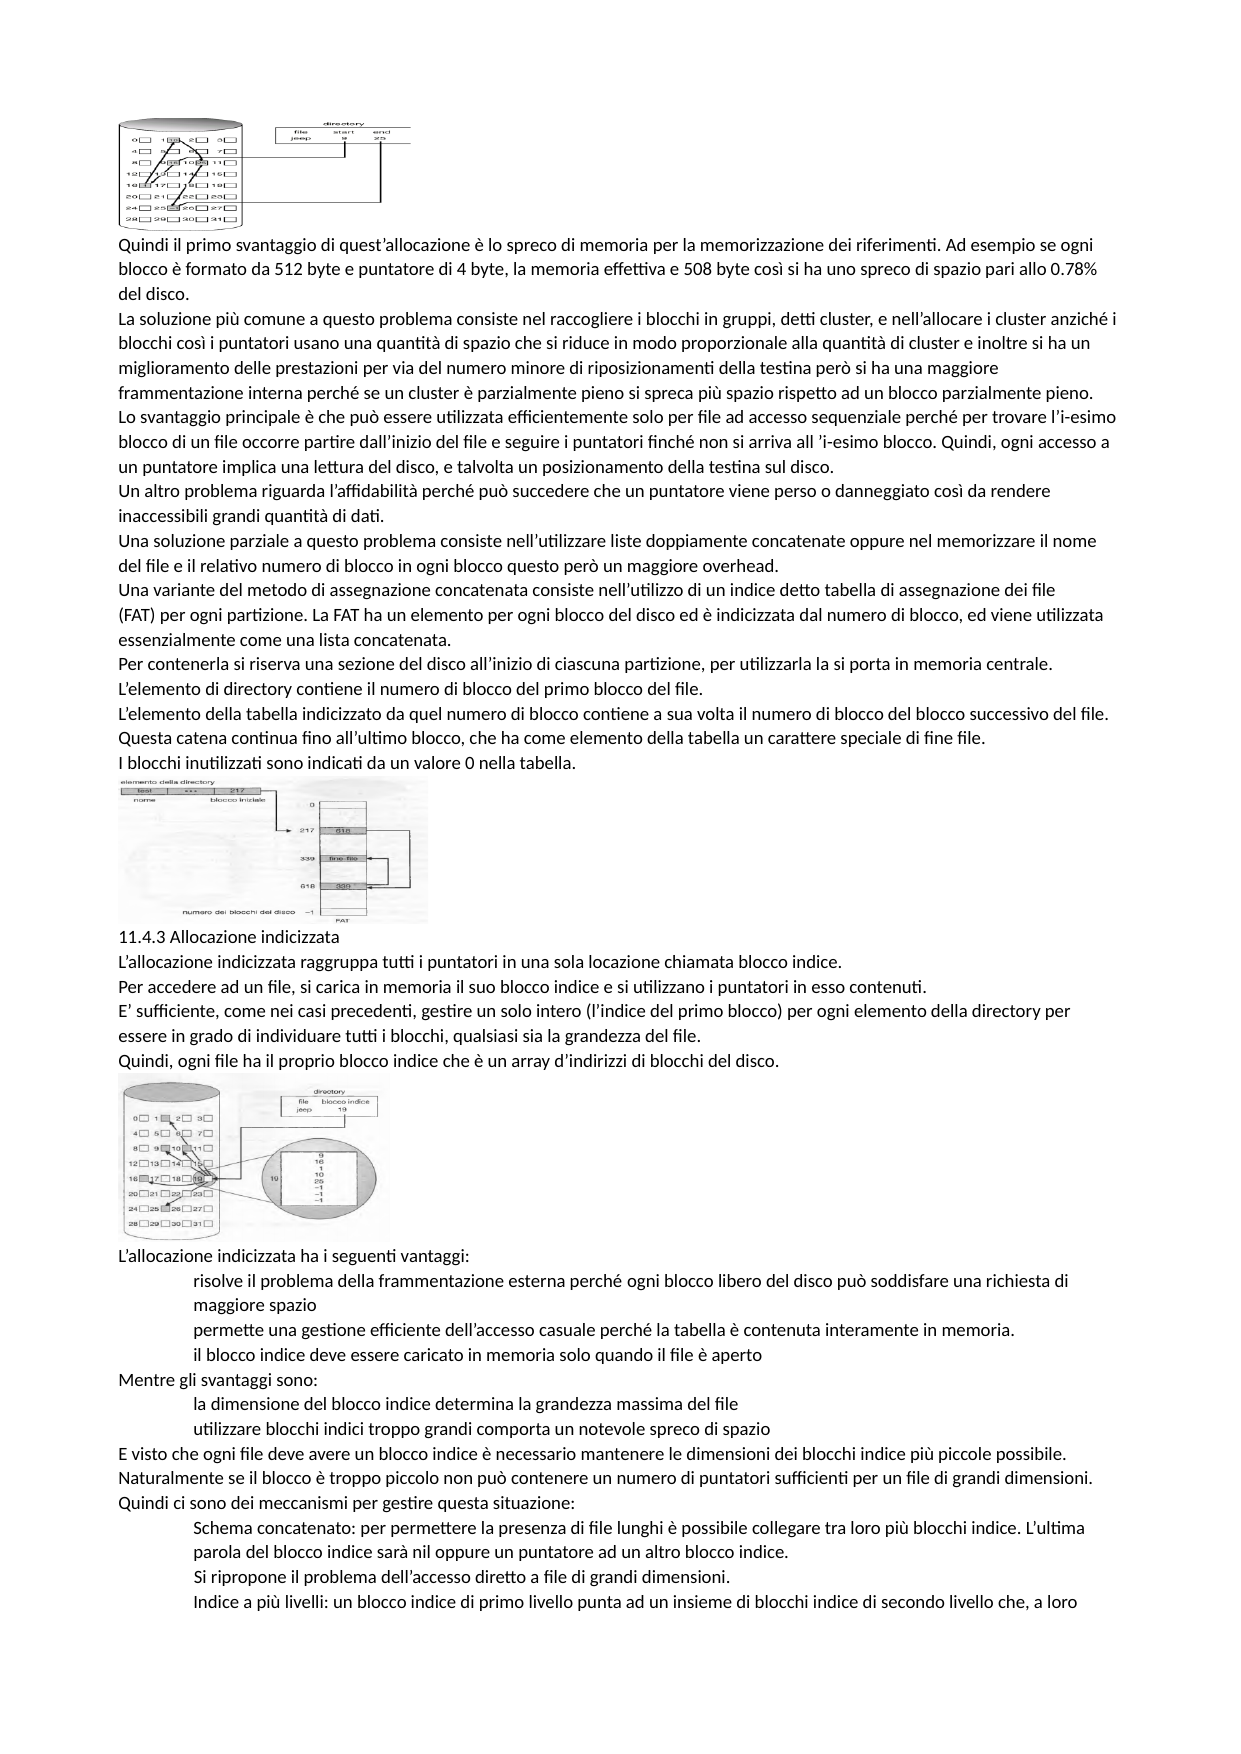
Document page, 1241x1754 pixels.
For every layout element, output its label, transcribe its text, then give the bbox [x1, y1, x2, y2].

list Schema concatenato: per permettere la presenza di file lunghi è possibile collegare tra loro più blocchi indice. L’ultima parola del blocco indice sarà nil oppure un puntatore ad un altro blocco indice. [193, 1516, 1122, 1563]
text Quindi il primo svantaggio di quest’allocazione è lo spreco di memoria per la memorizzazione dei riferimenti. Ad esempio se ogni blocco è formato da 512 byte e puntatore di 4 byte, la memoria effettiva e 508 byte così si ha uno spreco di spazio pari allo 0.78% del disco. [118, 233, 1122, 305]
text Una soluzione parziale a questo problema consiste nell’utilizzare liste doppiamente concatenate oppure nel memorizzare il nome del file e il relativo numero di blocco in ogni blocco questo però un maggiore overhead. [118, 529, 1122, 577]
list Indice a più livelli: un blocco indice di primo livello punta ad un insieme di blocchi indice di secondo livello che, a loro [193, 1590, 1122, 1613]
text Questa catena continua fino all’ultimo blocco, che ha come elemento della tabella un carattere speciale di fine file. [118, 727, 1122, 749]
text Una variante del metodo di assegnazione concatenata consiste nell’utilizzo di un indice detto tabella di assegnazione dei file [118, 578, 1122, 601]
picture [118, 118, 411, 231]
text E’ sufficiente, come nei casi precedenti, gestire un solo intero (l’indice del primo blocco) per ogni elemento della directory per essere in grado di individuare tutti i blocchi, qualsiasi sia la grandezza del file. [118, 1000, 1122, 1047]
text L’elemento di directory contiene il numero di blocco del primo blocco del file. [118, 677, 1122, 700]
list utilizzare blocchi indici troppo grandi comporta un notevole spreco di spazio [193, 1417, 1122, 1440]
text 11.4.3 Allocazione indicizzata [118, 926, 1122, 948]
text E visto che ogni file deve avere un blocco indice è necessario mantenere le dimensioni dei blocchi indice più piccole possibile. Naturalmente se il blocco è troppo piccolo non può contenere un numero di puntatori sufficienti per un file di grandi dimensioni. Quindi ci sono dei meccanismi per gestire questa situazione: [118, 1442, 1122, 1514]
text Lo svantaggio principale è che può essere utilizzata efficientemente solo per file ad accesso sequenziale perché per trovare l’i-esimo blocco di un file occorre partire dall’inizio del file e seguire i puntatori finché non si arriva all ’i-esimo blocco. Quindi, ogni accesso a un puntatore implica una lettura del disco, e talvolta un posizionamento della testina sul disco. [118, 406, 1122, 478]
text Per accedere ad un file, si carica in memoria il suo blocco indice e si utilizzano i puntatori in esso contenuti. [118, 975, 1122, 998]
text Si ripropone il problema dell’accesso diretto a file di grandi dimensioni. [156, 1565, 1122, 1588]
text Quindi, ogni file ha il proprio blocco indice che è un array d’indirizzi di blocchi del disco. [118, 1049, 1122, 1072]
picture [118, 1073, 390, 1242]
text L’allocazione indicizzata raggruppa tutti i puntatori in una sola locazione chiamata blocco indice. [118, 950, 1122, 973]
list il blocco indice deve essere caricato in memoria solo quando il file è aperto [193, 1343, 1122, 1366]
list permette una gestione efficiente dell’accesso casuale perché la tabella è contenuta interamente in memoria. [193, 1318, 1122, 1341]
list risolve il problema della frammentazione esterna perché ogni blocco libero del disco può soddisfare una richiesta di maggiore spazio [193, 1269, 1122, 1317]
text L’elemento della tabella indicizzato da quel numero di blocco contiene a sua volta il numero di blocco del blocco successivo del file. [118, 702, 1122, 725]
text Un altro problema riguarda l’affidabilità perché può succedere che un puntatore viene perso o danneggiato così da rendere inaccessibili grandi quantità di dati. [118, 480, 1122, 527]
list la dimensione del blocco indice determina la grandezza massima del file [193, 1392, 1122, 1415]
text Per contenerla si riserva una sezione del disco all’inizio di ciascuna partizione, per utilizzarla la si porta in memoria centrale. [118, 652, 1122, 675]
text Mentre gli svantaggi sono: [118, 1368, 1122, 1391]
text L’allocazione indicizzata ha i seguenti vantaggi: [118, 1244, 1122, 1267]
text (FAT) per ogni partizione. La FAT ha un elemento per ogni blocco del disco ed è indicizzata dal numero di blocco, ed viene utilizzata essenzialmente come una lista concatenata. [118, 603, 1122, 651]
text La soluzione più comune a questo problema consiste nel raccogliere i blocchi in gruppi, detti cluster, e nell’allocare i cluster anziché i blocchi così i puntatori usano una quantità di spazio che si riduce in modo proporzionale alla quantità di cluster e inoltre si ha un miglioramento delle prestazioni per via del numero minore di riposizionamenti della testina però si ha una maggiore frammentazione interna perché se un cluster è parzialmente pieno si spreca più spazio rispetto ad un blocco parzialmente pieno. [118, 307, 1122, 404]
text I blocchi inutilizzati sono indicati da un valore 0 nella tabella. [118, 751, 1122, 774]
picture [118, 776, 429, 924]
